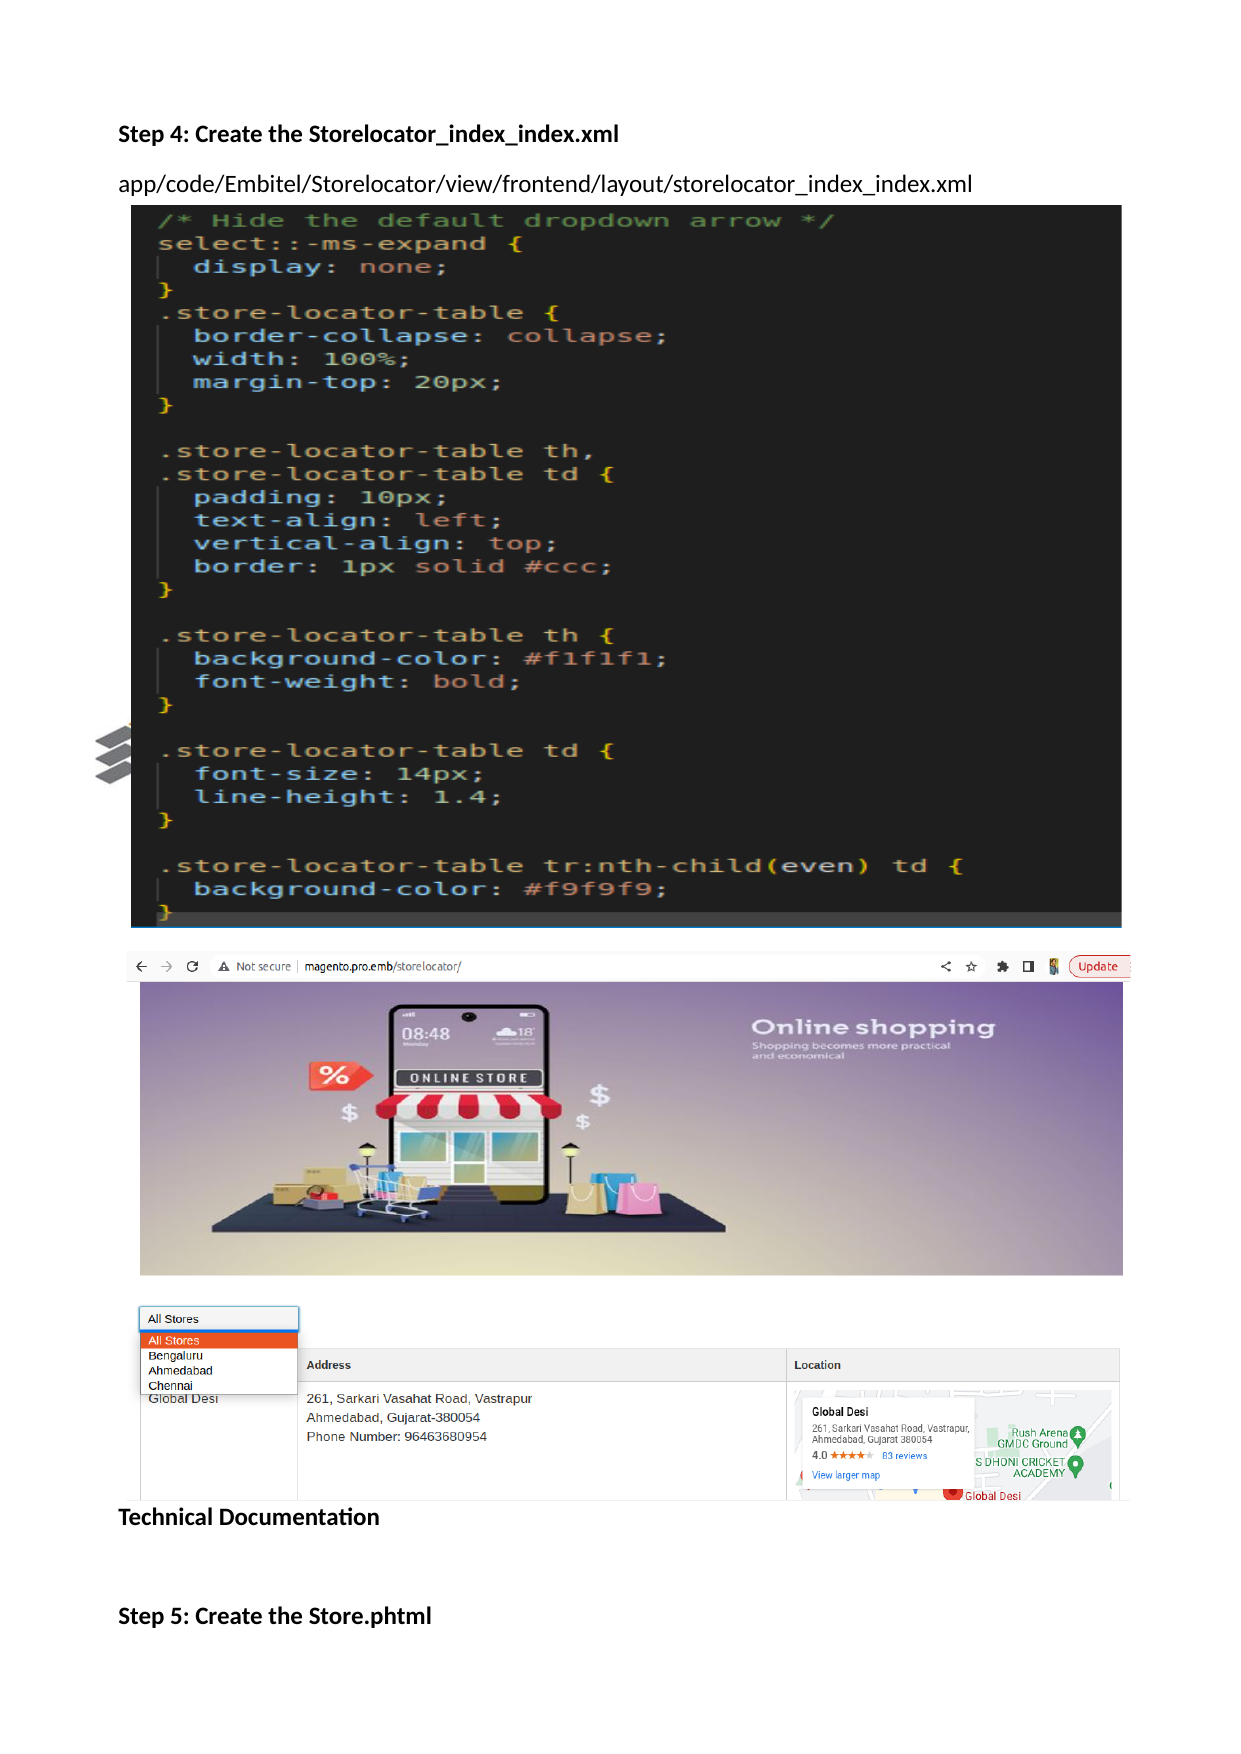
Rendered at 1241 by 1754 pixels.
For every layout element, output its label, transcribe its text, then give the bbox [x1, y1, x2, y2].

picture [95, 205, 1122, 928]
text Step 5: Create the Store.phtml [118, 1600, 1122, 1631]
picture [126, 951, 1131, 1501]
text Technical Documentation [118, 807, 1122, 1532]
text app/code/Embitel/Storelocator/view/frontend/layout/storelocator_index_index.xml [118, 168, 1122, 198]
text Step 4: Create the Storelocator_index_index.xml [118, 118, 1122, 149]
